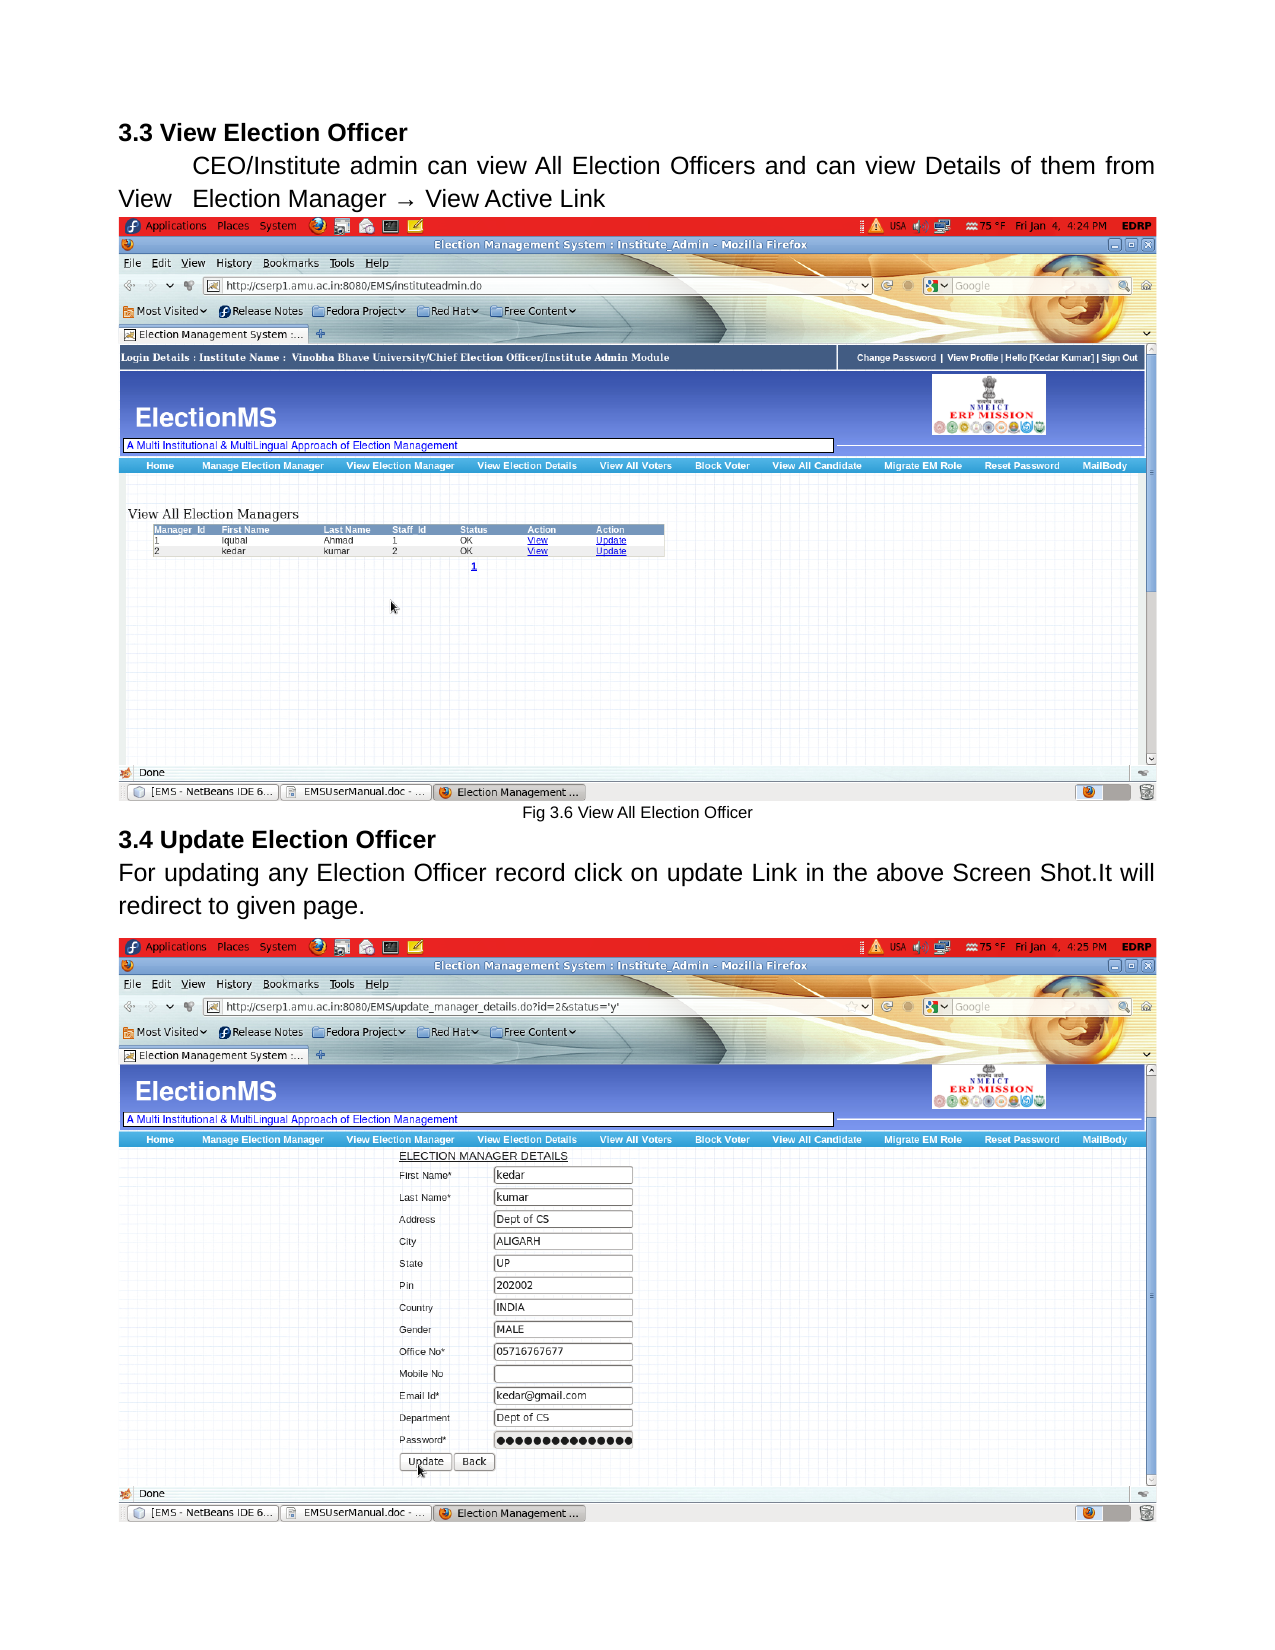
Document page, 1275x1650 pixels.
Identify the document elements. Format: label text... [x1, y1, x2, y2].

picture [118, 938, 1157, 1522]
text Fig 3.6 View All Election Officer [118, 801, 1157, 822]
picture [118, 217, 1157, 801]
text 3.3 View Election Officer [118, 118, 1157, 147]
text For updating any Election Officer record click on update Link in the above Screen Shot.It will redirect to given page. [118, 858, 1157, 920]
text CEO/Institute admin can view All Election Officers and can view Details of them from View Election Manager → View Active Link [118, 151, 1157, 213]
text 3.4 Update Election Officer [118, 825, 1157, 854]
